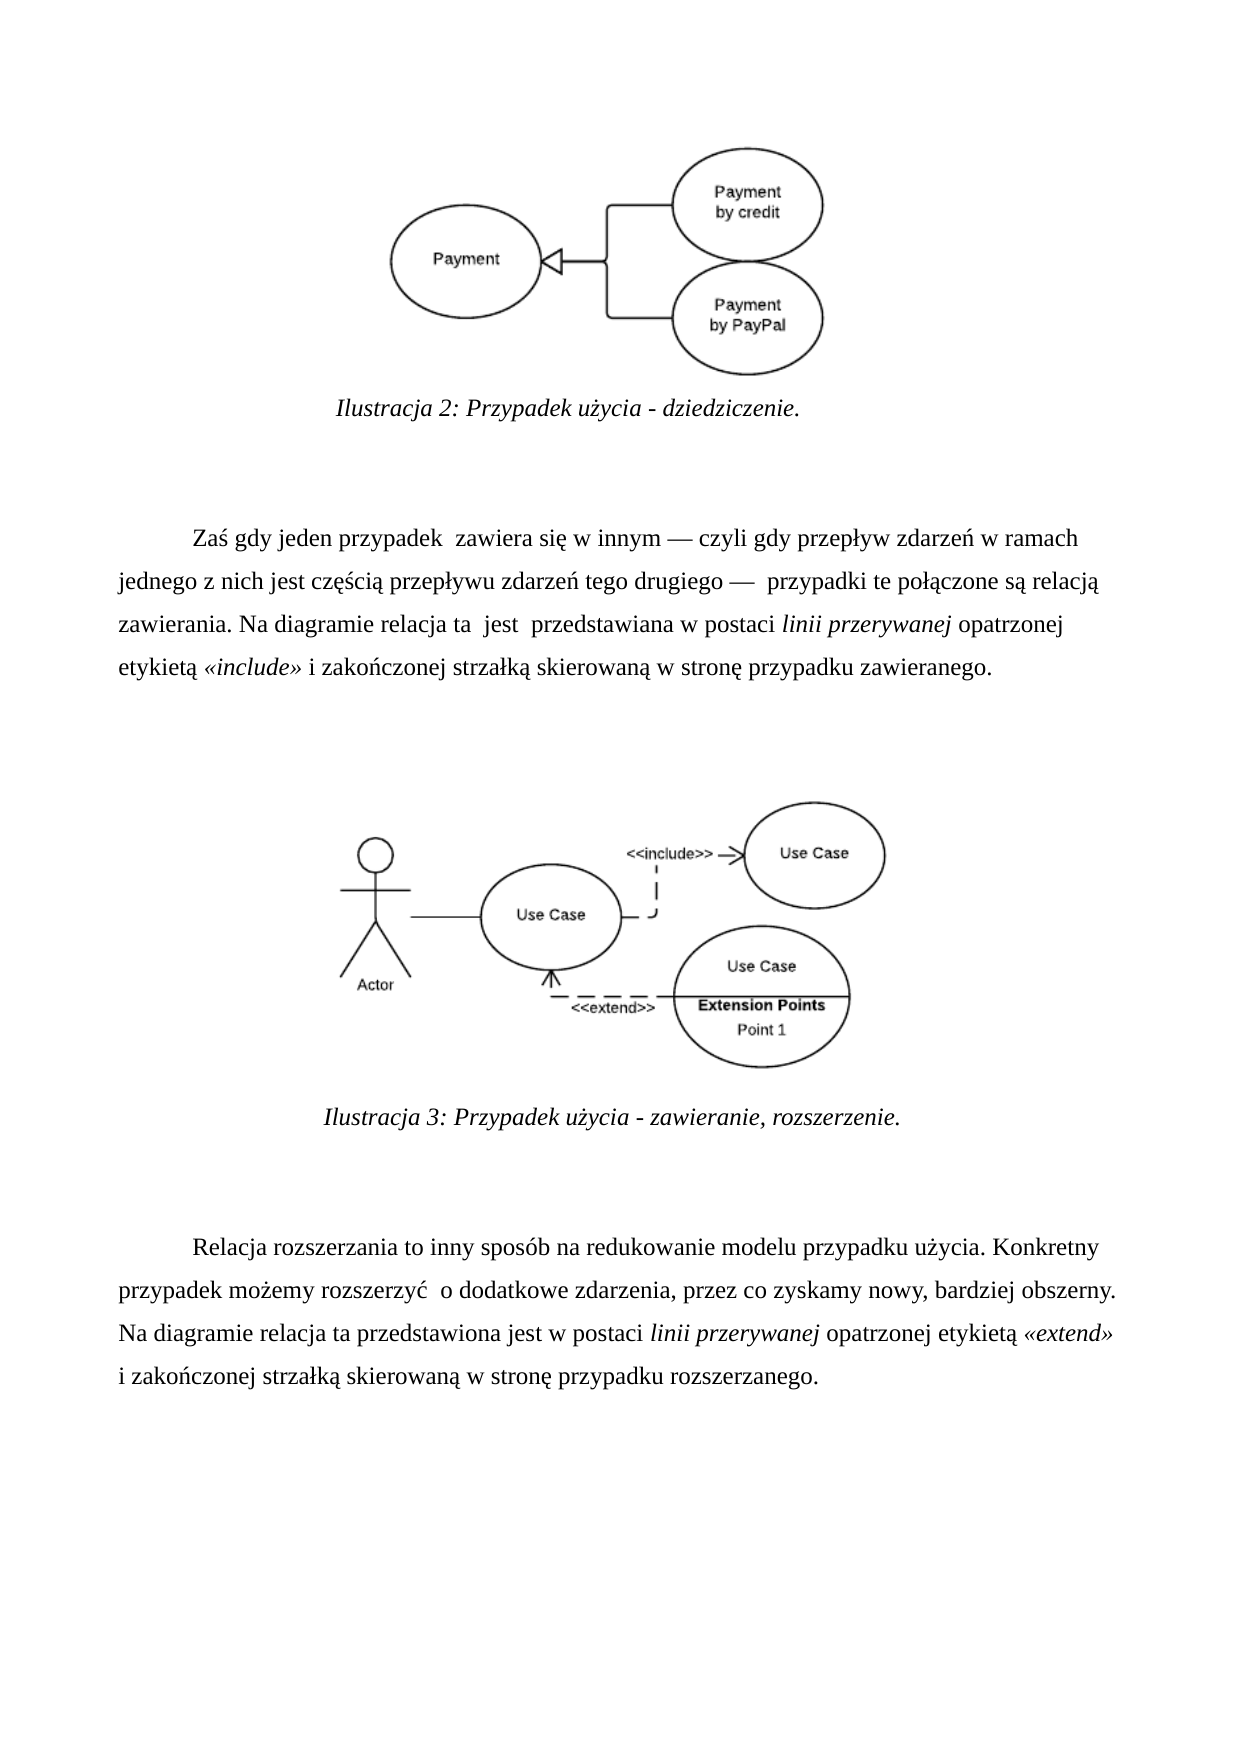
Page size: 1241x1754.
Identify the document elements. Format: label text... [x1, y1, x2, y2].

picture [323, 751, 917, 1103]
text Zaś gdy jeden przypadek zawiera się w innym — czyli gdy przepływ zdarzeń w ramach jednego z nich jest częścią przepływu zdarzeń tego drugiego — przypadki te połączone są relacją zawierania. Na diagramie relacja ta jest przedstawiana w postaci linii przerywanej opatrzonej etykietą «include» i zakończonej strzałką skierowaną w stronę przypadku zawieranego. [118, 523, 1122, 681]
text Relacja rozszerzania to inny sposób na redukowanie modelu przypadku użycia. Konkretny przypadek możemy rozszerzyć o dodatkowe zdarzenia, przez co zyskamy nowy, bardziej obszerny. Na diagramie relacja ta przedstawiona jest w postaci linii przerywanej opatrzonej etykietą «extend» i zakończonej strzałką skierowaną w stronę przypadku rozszerzanego. [118, 1232, 1122, 1390]
picture [335, 130, 905, 394]
text Ilustracja 2: Przypadek użycia - dziedziczenie. [336, 394, 905, 422]
text Ilustracja 3: Przypadek użycia - zawieranie, rozszerzenie. [323, 1103, 917, 1131]
